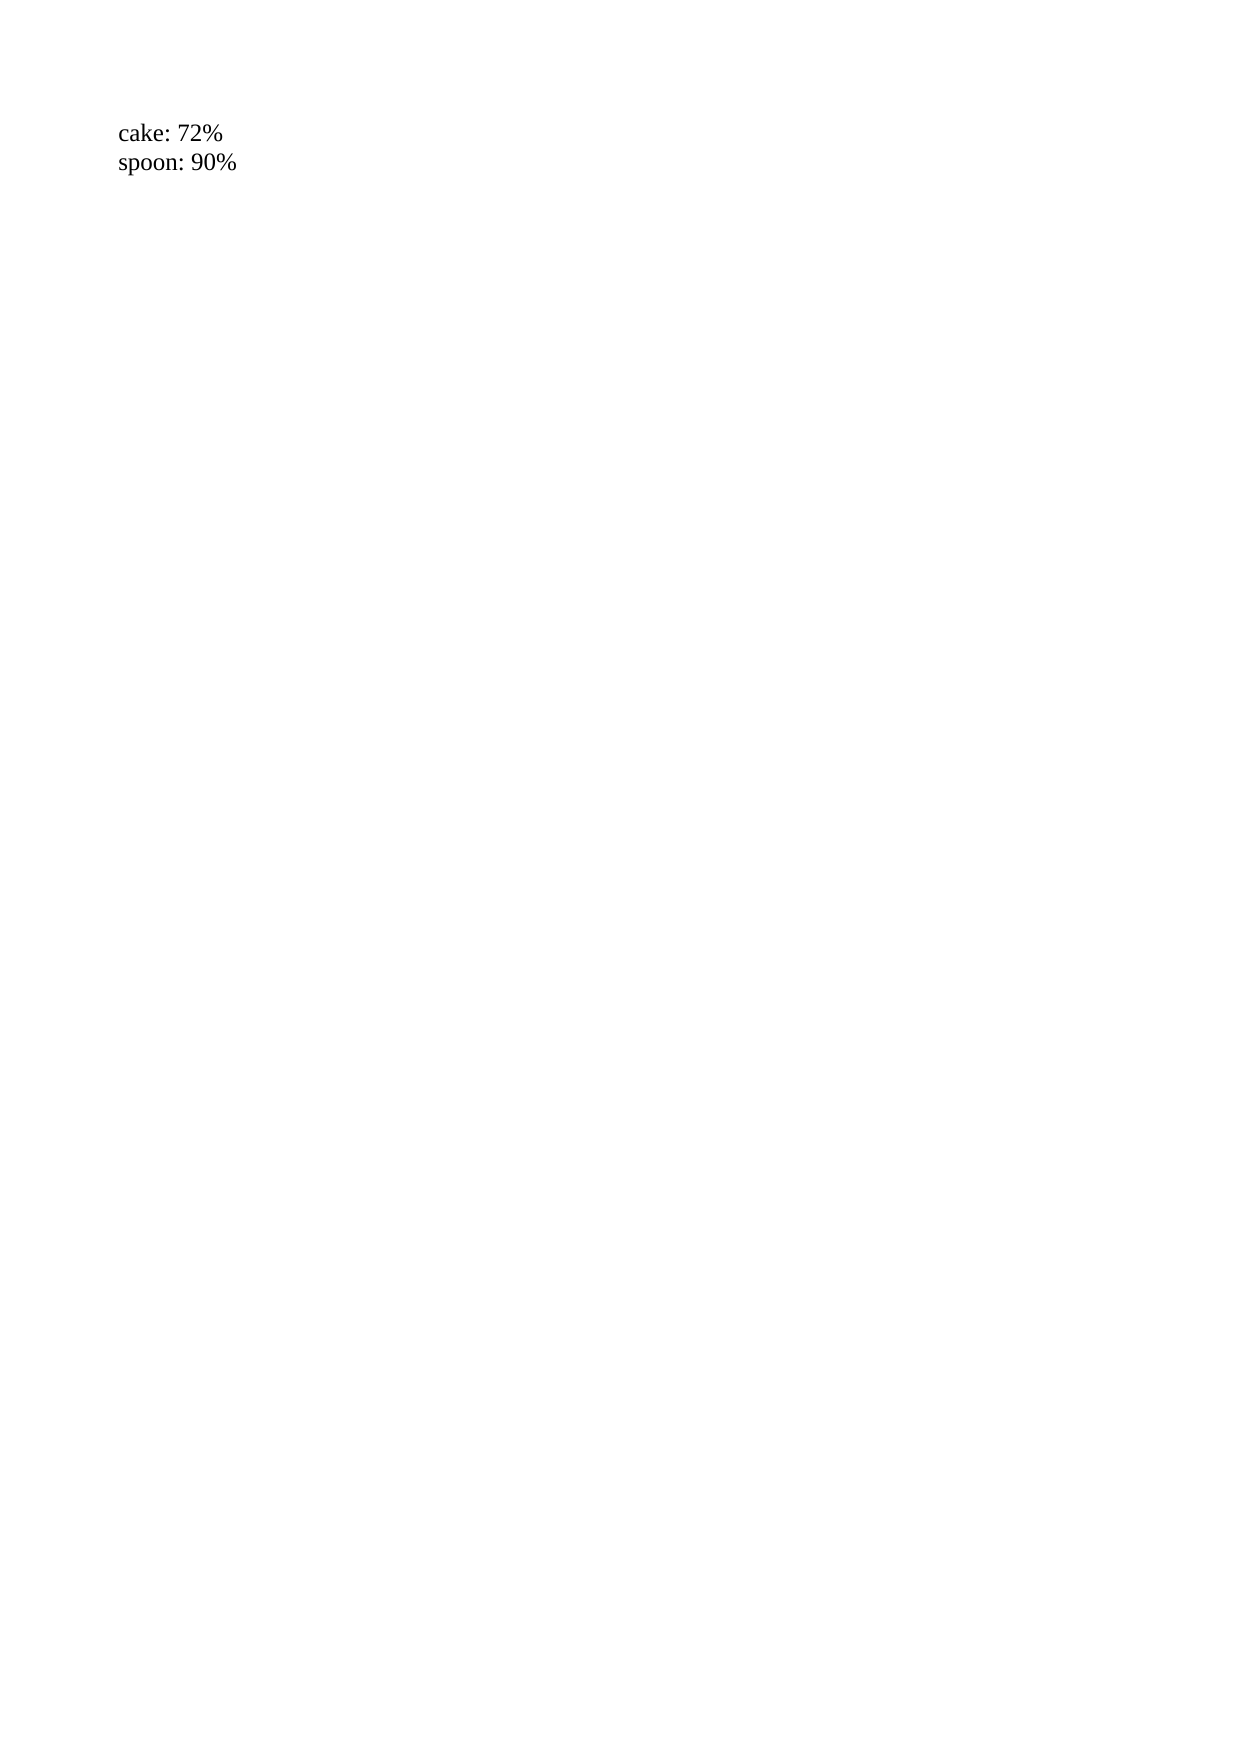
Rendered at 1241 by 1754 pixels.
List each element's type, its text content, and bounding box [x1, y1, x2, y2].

text cake: 72% [118, 118, 1122, 147]
text spoon: 90% [118, 147, 1122, 176]
